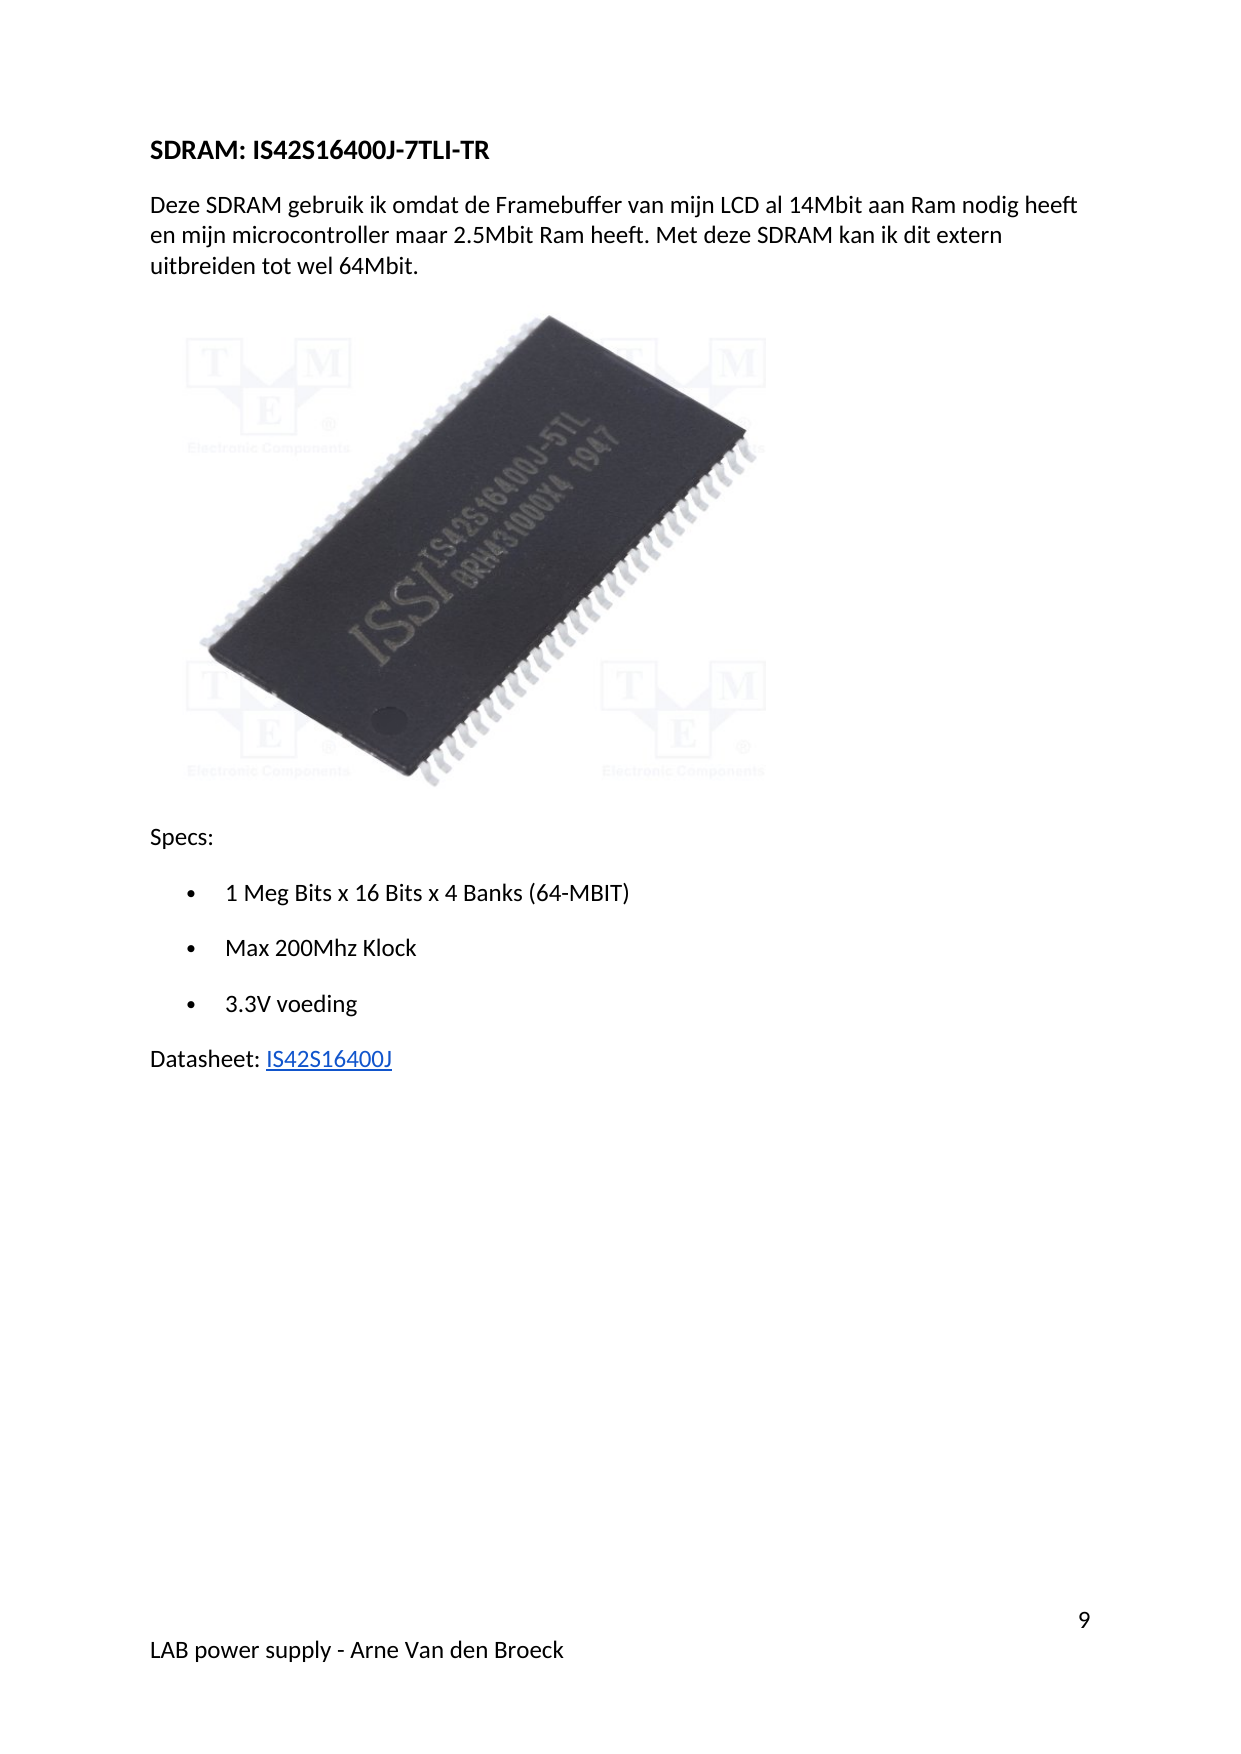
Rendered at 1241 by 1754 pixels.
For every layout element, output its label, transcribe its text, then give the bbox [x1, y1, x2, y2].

list Max 200Mhz Klock [187, 932, 1090, 963]
list 1 Meg Bits x 16 Bits x 4 Banks (64-MBIT) [187, 877, 1090, 907]
text Datasheet: IS42S16400J [150, 1043, 1090, 1074]
list 3.3V voeding [187, 988, 1090, 1018]
text Specs: [150, 821, 1090, 852]
subtitle SDRAM: IS42S16400J-7TLI-TR [150, 132, 1090, 166]
text Deze SDRAM gebruik ik omdat de Framebuffer van mijn LCD al 14Mbit aan Ram nodig heeft en mijn microcontroller maar 2.5Mbit Ram heeft. Met deze SDRAM kan ik dit extern uitbreiden tot wel 64Mbit. [150, 189, 1090, 281]
